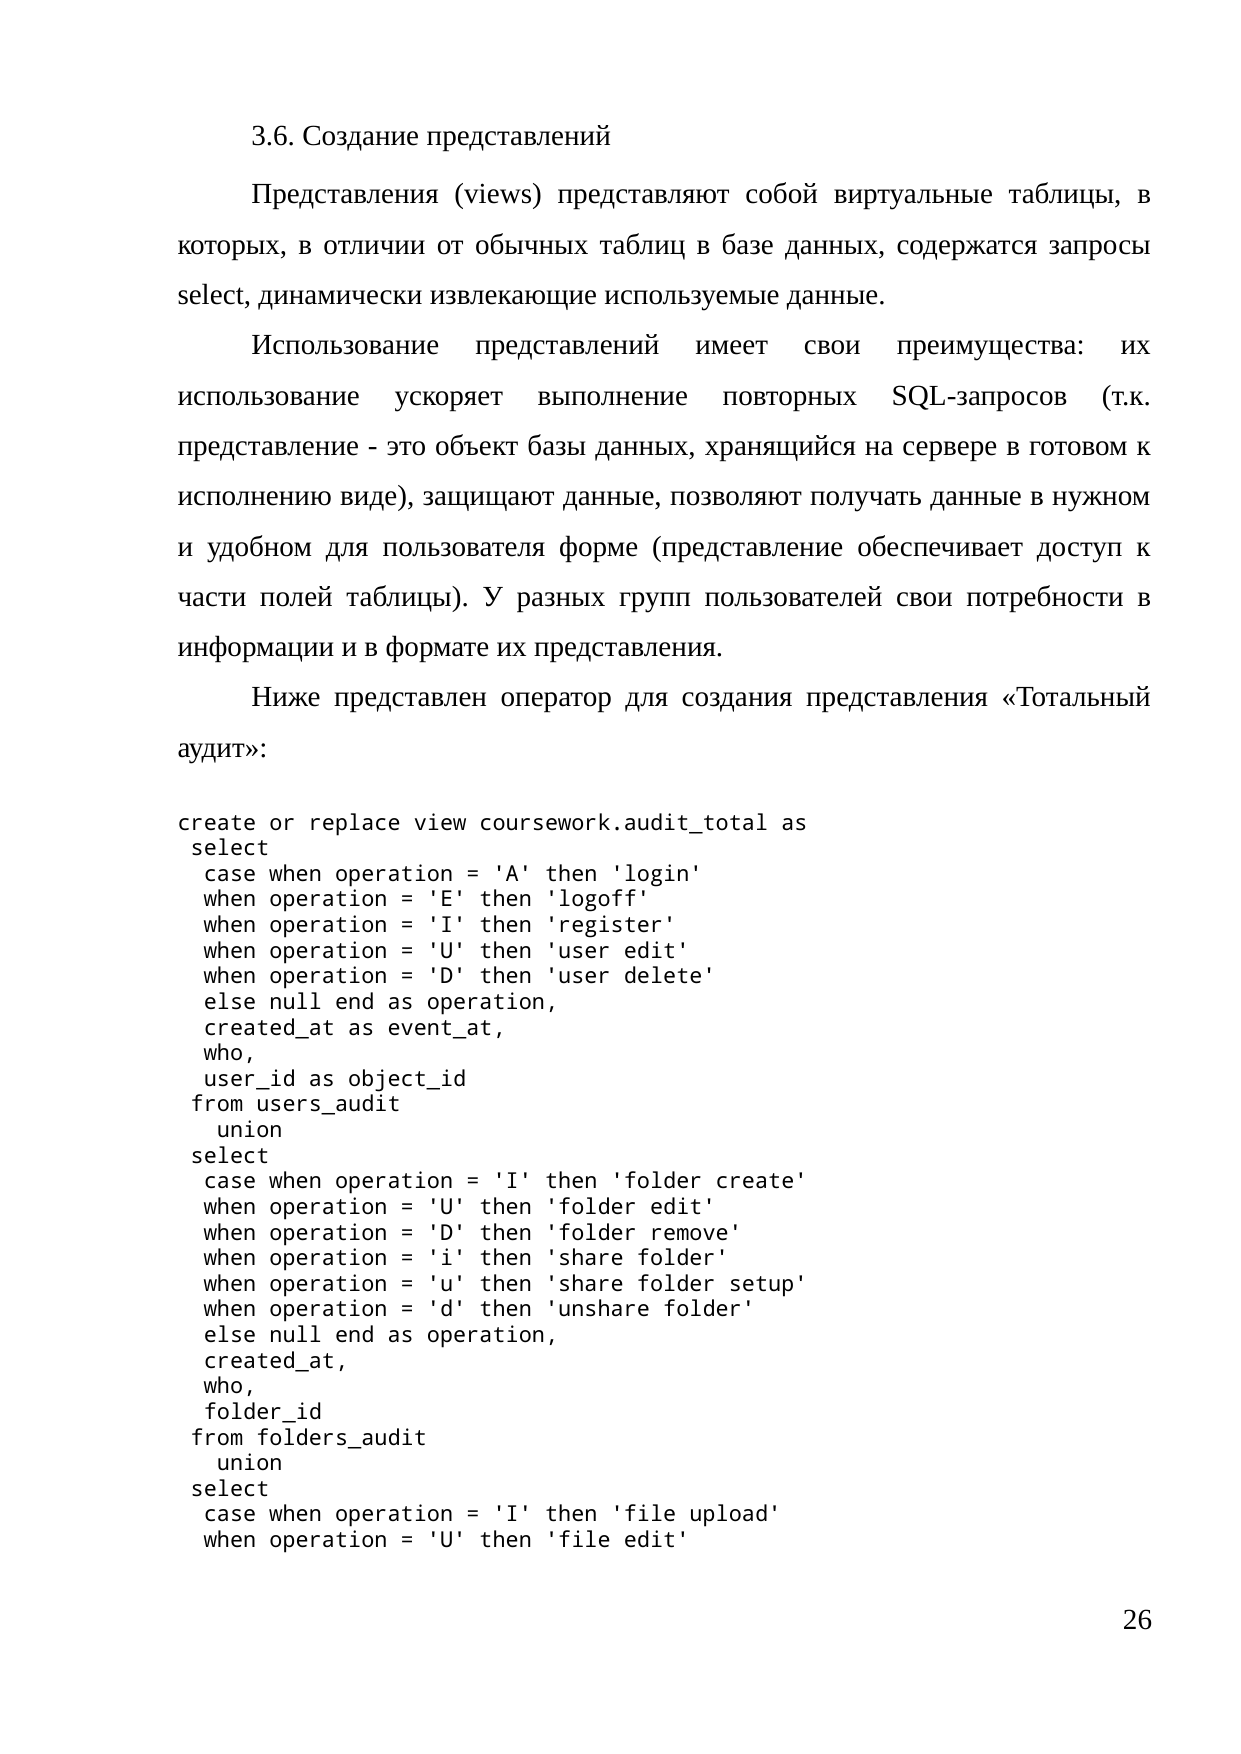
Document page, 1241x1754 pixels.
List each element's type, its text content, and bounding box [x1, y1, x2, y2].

text when operation = 'E' then 'logoff' [177, 887, 1152, 912]
text when operation = 'i' then 'share folder' [177, 1245, 1152, 1271]
text case when operation = 'A' then 'login' [177, 861, 1152, 887]
text when operation = 'u' then 'share folder setup' [177, 1271, 1152, 1297]
text else null end as operation, [177, 989, 1152, 1015]
text Ниже представлен оператор для создания представления «Тотальный аудит»: [177, 679, 1152, 763]
text select [177, 1476, 1152, 1502]
text when operation = 'U' then 'user edit' [177, 938, 1152, 963]
text when operation = 'D' then 'folder remove' [177, 1220, 1152, 1245]
subtitle 3.6. Создание представлений [177, 118, 1152, 152]
text created_at as event_at, [177, 1015, 1152, 1040]
text when operation = 'U' then 'folder edit' [177, 1194, 1152, 1220]
text else null end as operation, [177, 1322, 1152, 1348]
text when operation = 'D' then 'user delete' [177, 963, 1152, 989]
text when operation = 'd' then 'unshare folder' [177, 1297, 1152, 1322]
text user_id as object_id [177, 1066, 1152, 1092]
text union [177, 1450, 1152, 1476]
text from users_audit [177, 1092, 1152, 1117]
text select [177, 1143, 1152, 1168]
text create or replace view coursework.audit_total as [177, 810, 1152, 835]
text Использование представлений имеет свои преимущества: их использование ускоряет выполнение повторных SQL-запросов (т.к. представление - это объект базы данных, хранящийся на сервере в готовом к исполнению виде), защищают данные, позволяют получать данные в нужном и удобном для пользователя форме (представление обеспечивает доступ к части полей таблицы). У разных групп пользователей свои потребности в информации и в формате их представления. [177, 327, 1152, 663]
text case when operation = 'I' then 'file upload' [177, 1502, 1152, 1527]
text union [177, 1117, 1152, 1143]
text who, [177, 1373, 1152, 1399]
text from folders_audit [177, 1425, 1152, 1450]
text created_at, [177, 1348, 1152, 1373]
text when operation = 'I' then 'register' [177, 912, 1152, 938]
text when operation = 'U' then 'file edit' [177, 1527, 1152, 1553]
text folder_id [177, 1399, 1152, 1425]
text who, [177, 1040, 1152, 1066]
text Представления (views) представляют собой виртуальные таблицы, в которых, в отличии от обычных таблиц в базе данных, содержатся запросы select, динамически извлекающие используемые данные. [177, 176, 1152, 311]
text select [177, 835, 1152, 861]
text case when operation = 'I' then 'folder create' [177, 1168, 1152, 1194]
